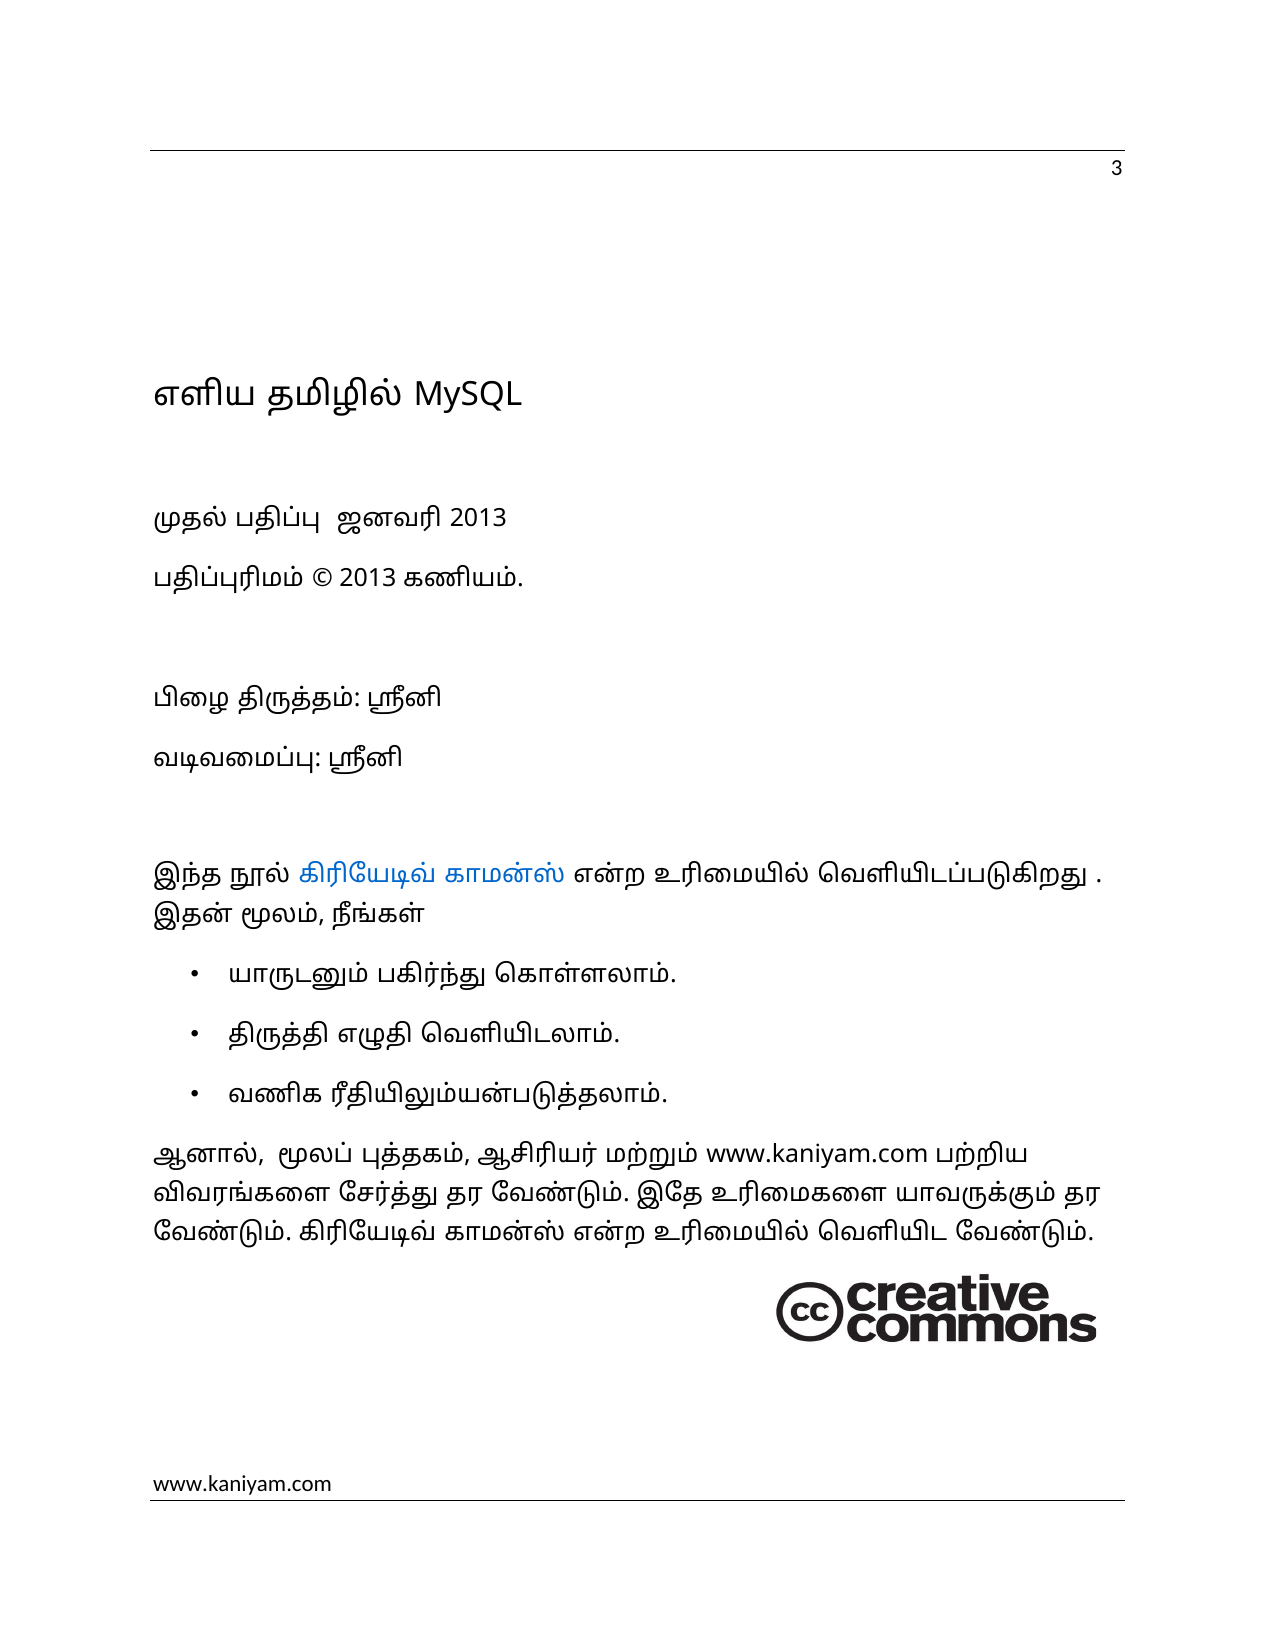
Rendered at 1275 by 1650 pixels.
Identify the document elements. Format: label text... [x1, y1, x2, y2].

text இந்த நூல் கிரியேடிவ் காமன்ஸ் என்ற உரிமையில் வெளியிடப்படுகிறது . இதன் மூலம், நீங்கள் [153, 856, 1122, 929]
list வணிக ரீதியிலும்யன்படுத்தலாம். [190, 1075, 1122, 1109]
text பிழை திருத்தம்: ஸ்ரீனி [153, 679, 1122, 713]
text முதல் பதிப்பு ஜனவரி 2013 [153, 499, 1122, 533]
text வடிவமைப்பு: ஸ்ரீனி [153, 739, 1122, 773]
list திருத்தி எழுதி வெளியிடலாம். [190, 1015, 1122, 1049]
picture [776, 1266, 1097, 1362]
list யாருடனும் பகிர்ந்து கொள்ளலாம். [190, 955, 1122, 989]
text எளிய தமிழில் MySQL [153, 369, 1122, 415]
text பதிப்புரிமம் © 2013 கணியம். [153, 559, 1122, 593]
text ஆனால், மூலப் புத்தகம், ஆசிரியர் மற்றும் www.kaniyam.com பற்றிய விவரங்களை சேர்த்து தர வேண்டும். இதே உரிமைகளை யாவருக்கும் தர வேண்டும். கிரியேடிவ் காமன்ஸ் என்ற உரிமையில் வெளியிட வேண்டும். [153, 1135, 1122, 1248]
